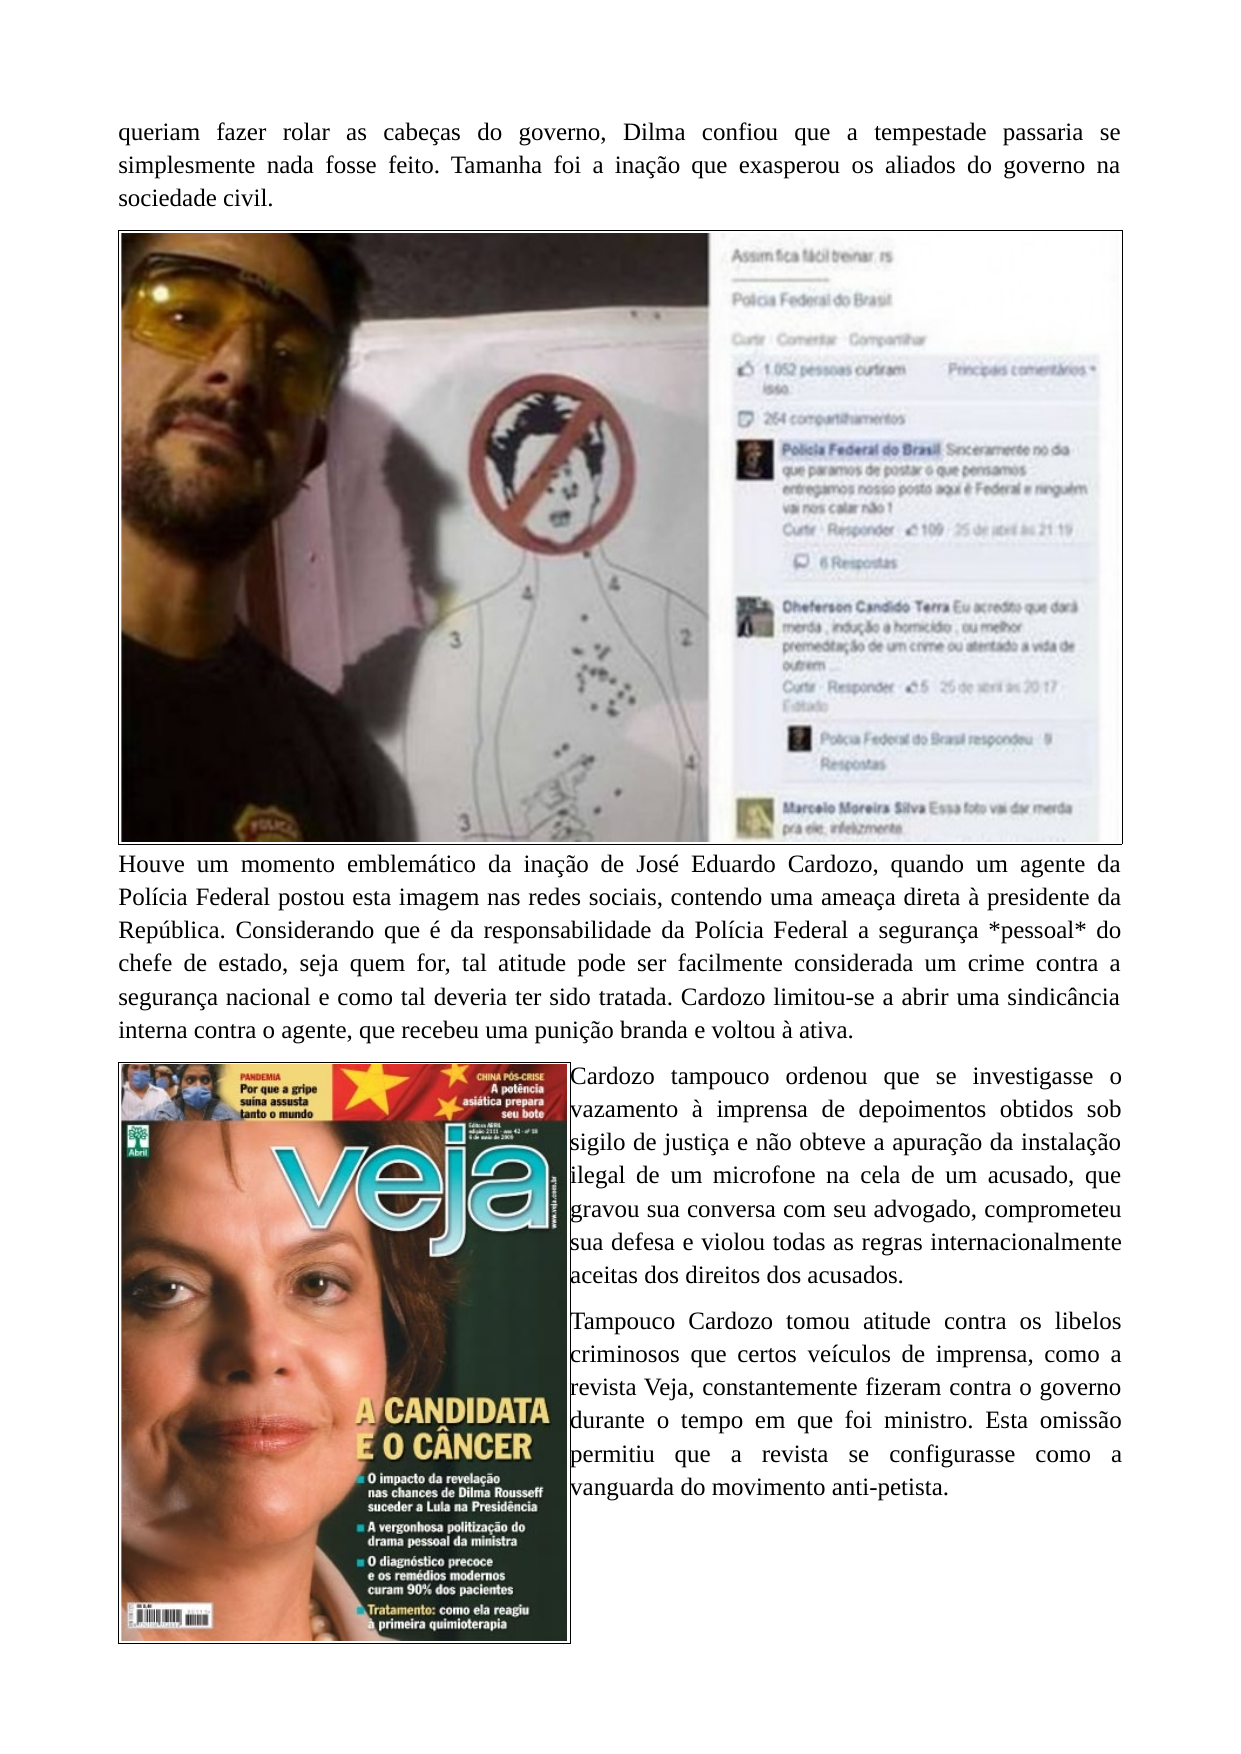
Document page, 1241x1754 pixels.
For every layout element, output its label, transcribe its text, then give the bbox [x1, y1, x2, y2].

picture [121, 1064, 567, 1641]
picture [121, 233, 1119, 842]
text [119, 231, 1122, 844]
text Tampouco Cardozo tomou atitude contra os libelos criminosos que certos veículos de imprensa, como a revista Veja, constantemente fizeram contra o governo durante o tempo em que foi ministro. Esta omissão permitiu que a revista se configurasse como a vanguarda do movimento anti-petista. [571, 1307, 1122, 1501]
text queriam fazer rolar as cabeças do governo, Dilma confiou que a tempestade passaria se simplesmente nada fosse feito. Tamanha foi a inação que exasperou os aliados do governo na sociedade civil. [118, 118, 1122, 212]
text Houve um momento emblemático da inação de José Eduardo Cardozo, quando um agente da Polícia Federal postou esta imagem nas redes sociais, contendo uma ameaça direta à presidente da República. Considerando que é da responsabilidade da Polícia Federal a segurança *pessoal* do chefe de estado, seja quem for, tal atitude pode ser facilmente considerada um crime contra a segurança nacional e como tal deveria ter sido tratada. Cardozo limitou-se a abrir uma sindicância interna contra o agente, que recebeu uma punição branda e voltou à ativa. [118, 845, 1122, 1044]
text Cardozo tampouco ordenou que se investigasse o vazamento à imprensa de depoimentos obtidos sob sigilo de justiça e não obteve a apuração da instalação ilegal de um microfone na cela de um acusado, que gravou sua conversa com seu advogado, comprometeu sua defesa e violou todas as regras internacionalmente aceitas dos direitos dos acusados. [571, 1062, 1122, 1289]
text [119, 1063, 570, 1643]
